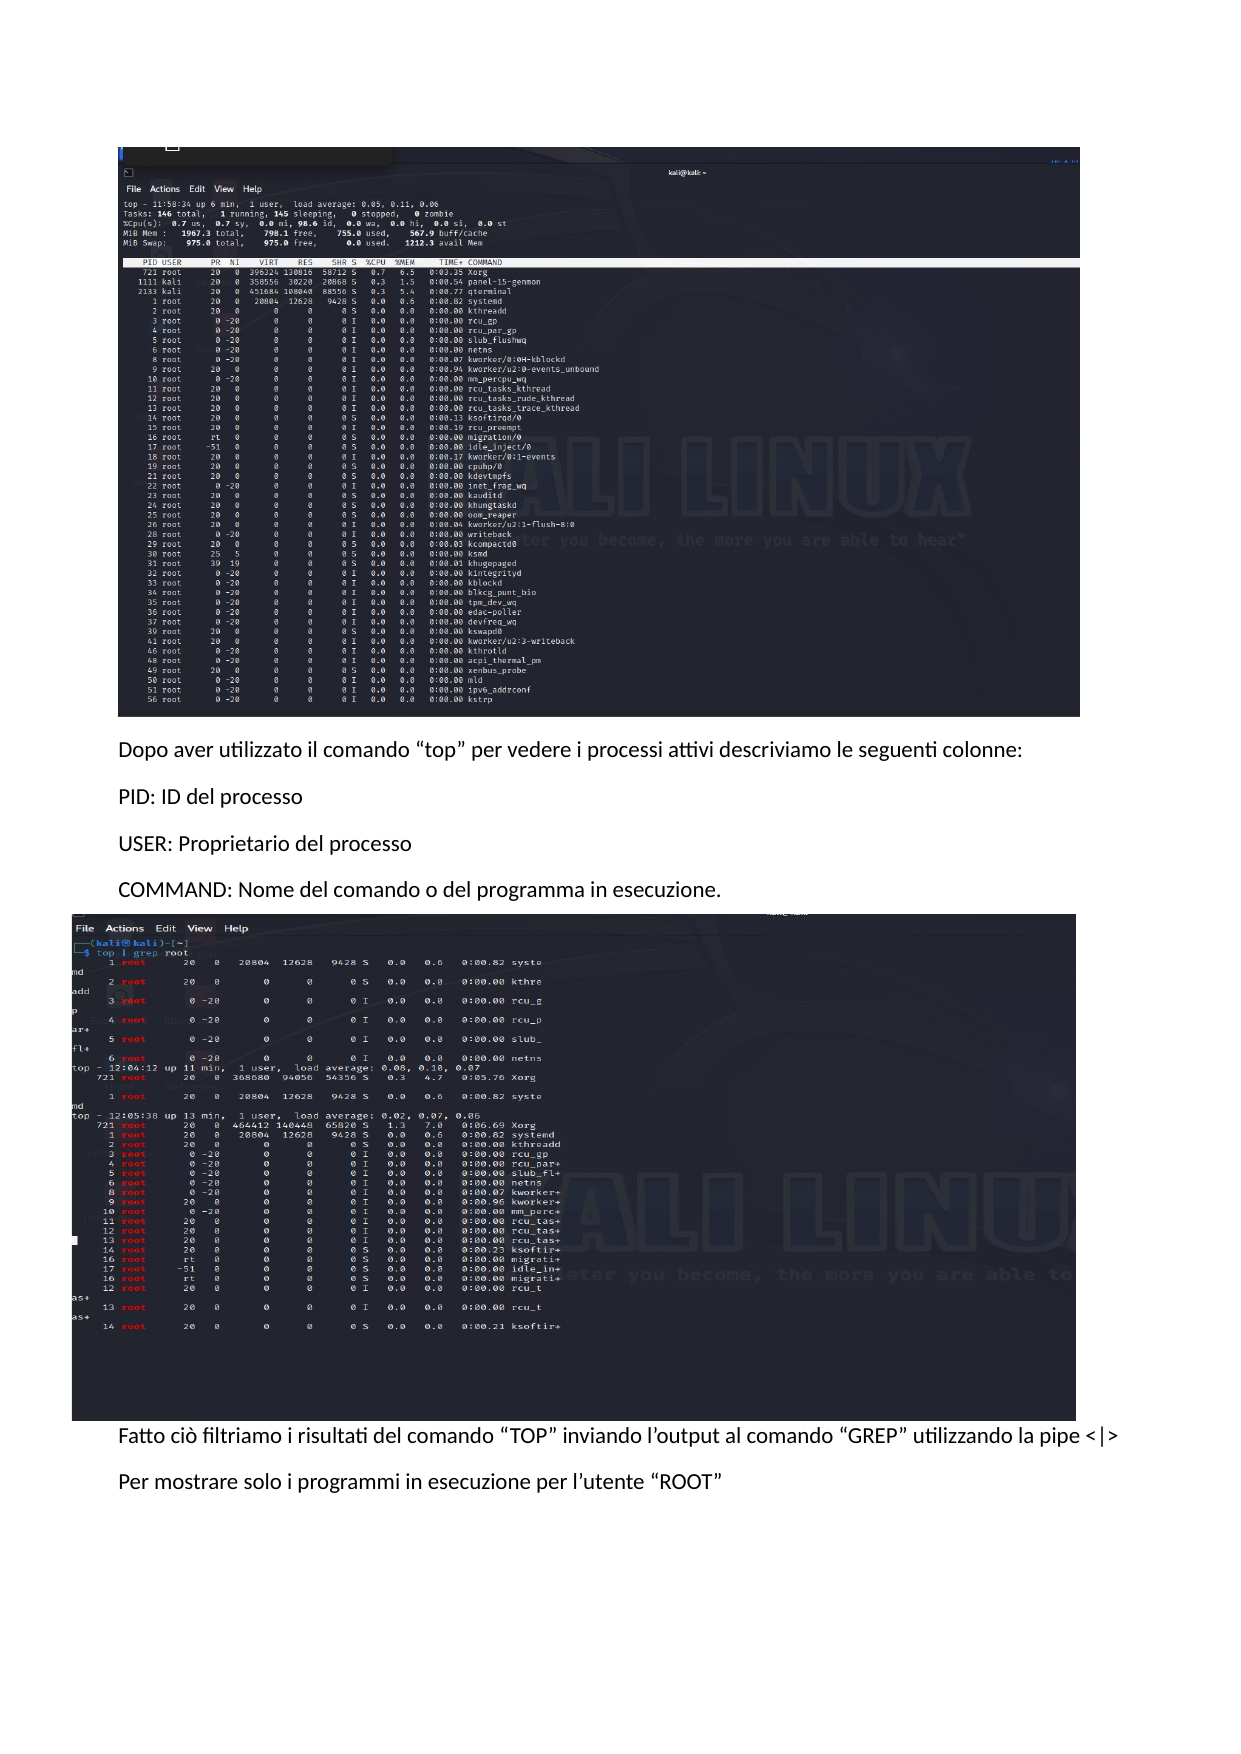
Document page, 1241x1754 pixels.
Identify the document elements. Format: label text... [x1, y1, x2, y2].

text Fatto ciò filtriamo i risultati del comando “TOP” inviando l’output al comando “GREP” utilizzando la pipe <|> [118, 968, 1122, 1449]
text COMMAND: Nome del comando o del programma in esecuzione. [118, 875, 1122, 903]
text Dopo aver utilizzato il comando “top” per vedere i processi attivi descriviamo le seguenti colonne: [118, 736, 1122, 764]
text Per mostrare solo i programmi in esecuzione per l’utente “ROOT” [118, 1467, 1122, 1496]
text PID: ID del processo [118, 782, 1122, 810]
text USER: Proprietario del processo [118, 829, 1122, 857]
